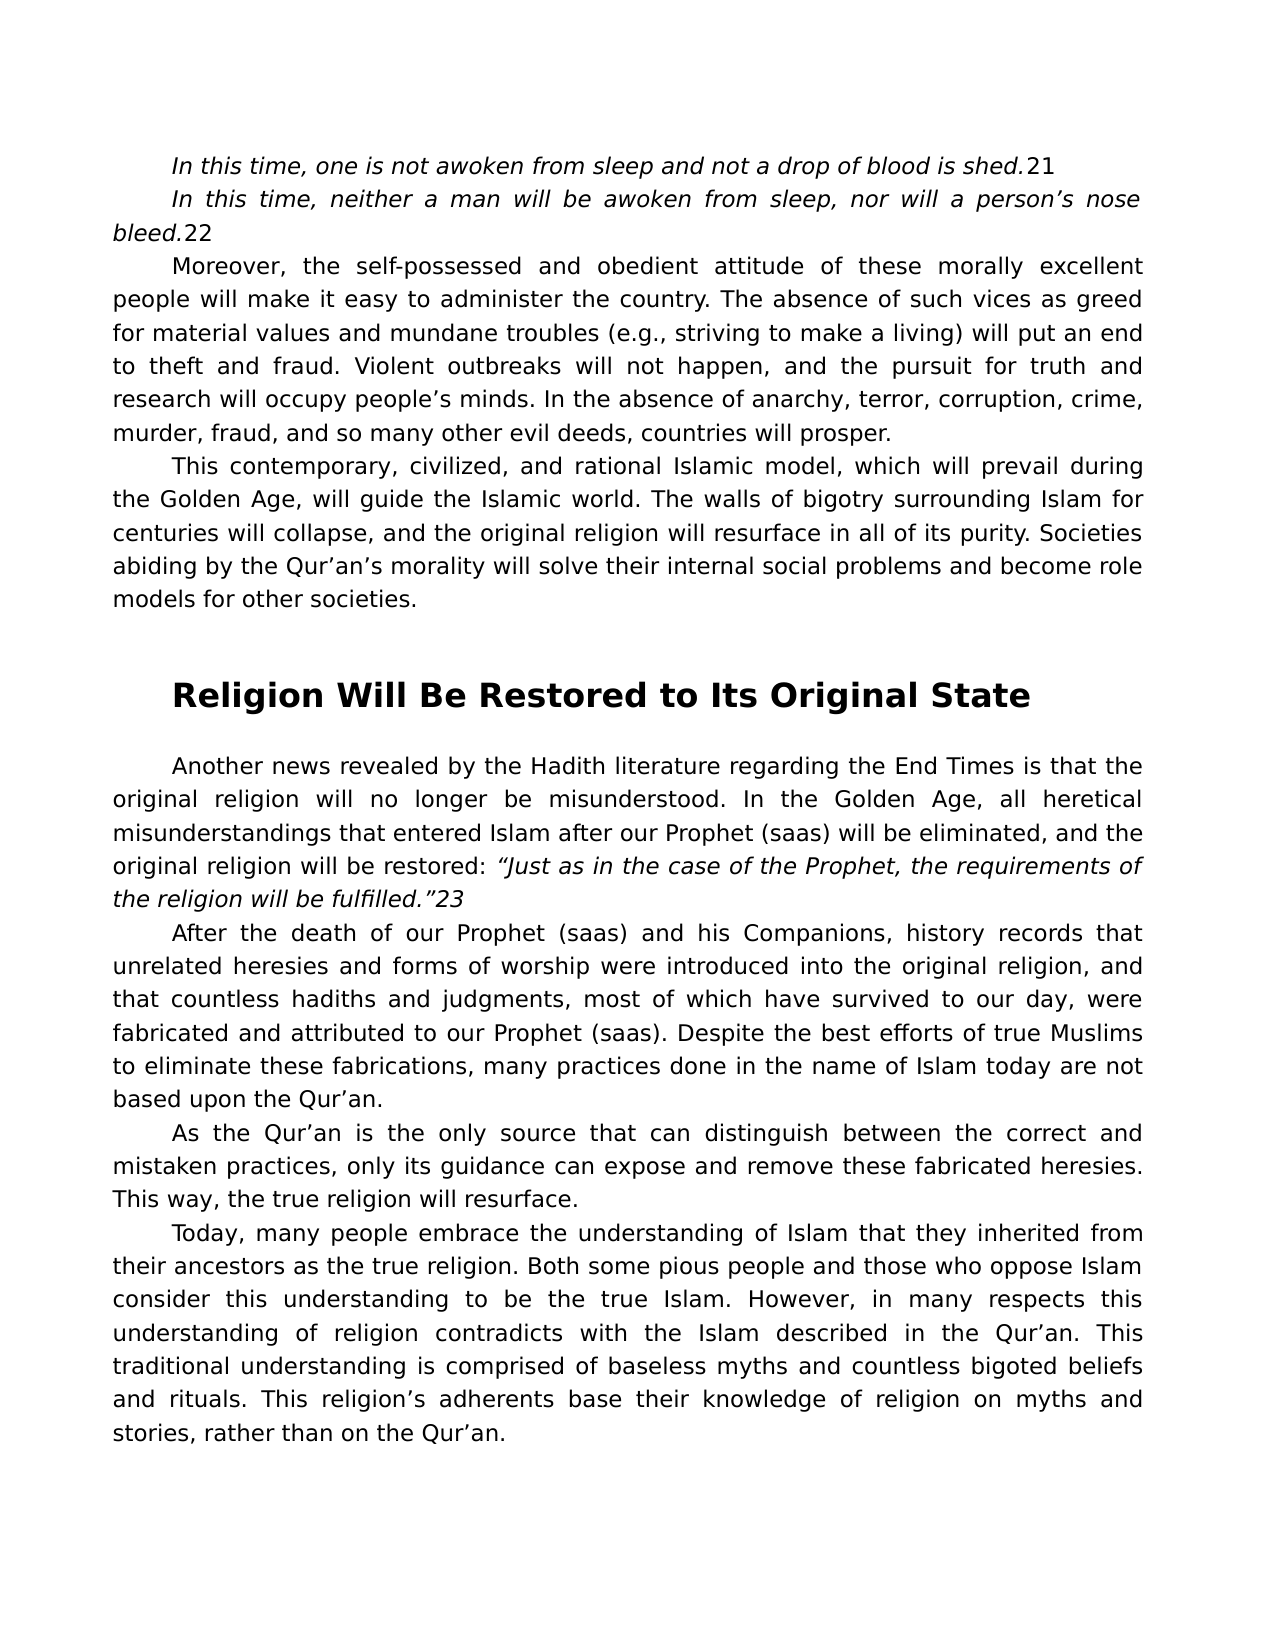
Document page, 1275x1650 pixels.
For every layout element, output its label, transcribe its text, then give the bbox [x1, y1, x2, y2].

text Moreover, the self-possessed and obedient attitude of these morally excellent people will make it easy to administer the country. The absence of such vices as greed for material values and mundane troubles (e.g., striving to make a living) will put an end to theft and fraud. Violent outbreaks will not happen, and the pursuit for truth and research will occupy people’s minds. In the absence of anarchy, terror, corruption, crime, murder, fraud, and so many other evil deeds, countries will prosper. [112, 248, 1145, 448]
text Today, many people embrace the understanding of Islam that they inherited from their ancestors as the true religion. Both some pious people and those who oppose Islam consider this understanding to be the true Islam. However, in many respects this understanding of religion contradicts with the Islam described in the Qur’an. This traditional understanding is comprised of baseless myths and countless bigoted beliefs and rituals. This religion’s adherents base their knowledge of religion on myths and stories, rather than on the Qur’an. [112, 1214, 1145, 1448]
text Religion Will Be Restored to Its Original State [112, 681, 1145, 714]
text In this time, neither a man will be awoken from sleep, nor will a person’s nose bleed.22 [112, 181, 1145, 248]
text As the Qur’an is the only source that can distinguish between the correct and mistaken practices, only its guidance can expose and remove these fabricated heresies. This way, the true religion will resurface. [112, 1114, 1145, 1214]
text Another news revealed by the Hadith literature regarding the End Times is that the original religion will no longer be misunderstood. In the Golden Age, all heretical misunderstandings that entered Islam after our Prophet (saas) will be eliminated, and the original religion will be restored: “Just as in the case of the Prophet, the requirements of the religion will be fulfilled.”23 [112, 748, 1145, 914]
text In this time, one is not awoken from sleep and not a drop of blood is shed.21 [112, 148, 1145, 181]
text After the death of our Prophet (saas) and his Companions, history records that unrelated heresies and forms of worship were introduced into the original religion, and that countless hadiths and judgments, most of which have survived to our day, were fabricated and attributed to our Prophet (saas). Despite the best efforts of true Muslims to eliminate these fabrications, many practices done in the name of Islam today are not based upon the Qur’an. [112, 914, 1145, 1114]
text This contemporary, civilized, and rational Islamic model, which will prevail during the Golden Age, will guide the Islamic world. The walls of bigotry surrounding Islam for centuries will collapse, and the original religion will resurface in all of its purity. Societies abiding by the Qur’an’s morality will solve their internal social problems and become role models for other societies. [112, 448, 1145, 614]
